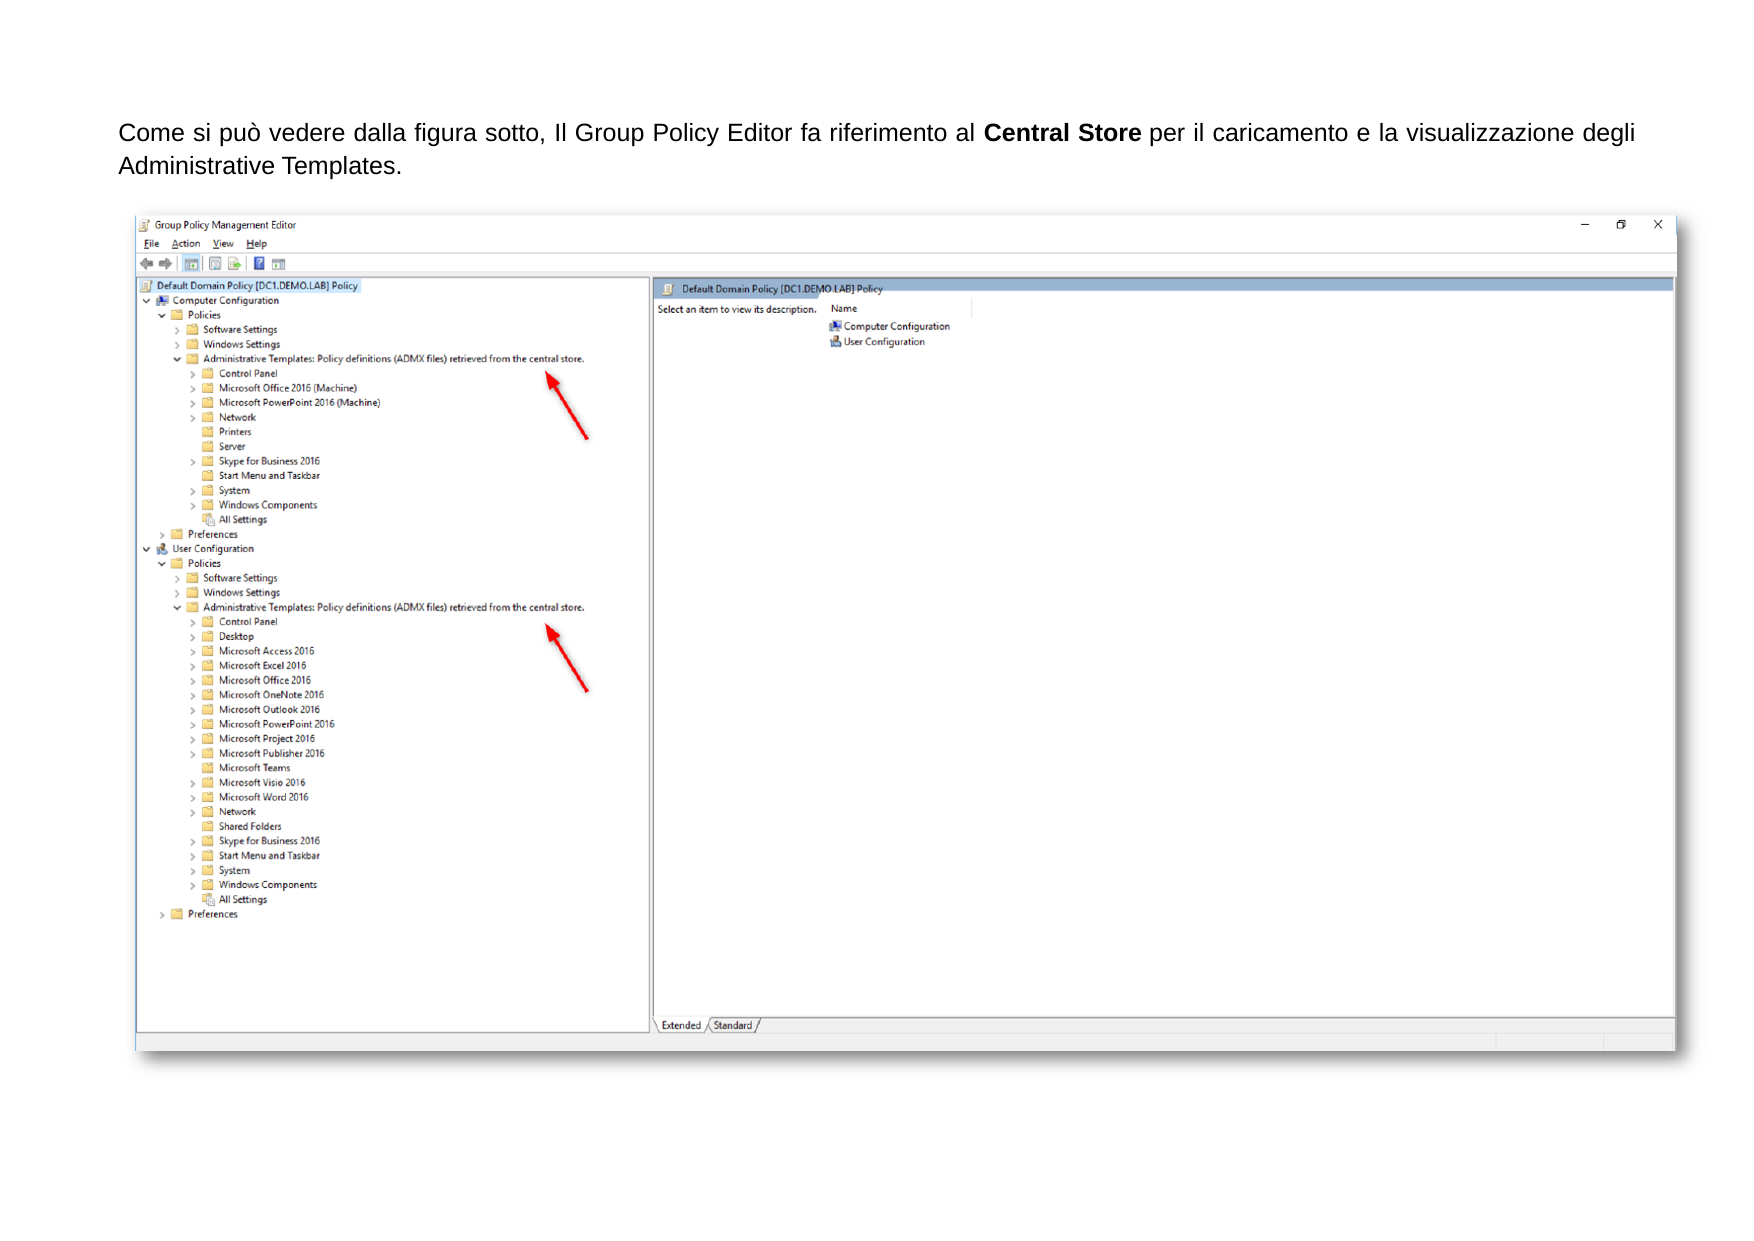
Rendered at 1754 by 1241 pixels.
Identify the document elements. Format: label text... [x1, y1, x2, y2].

picture [118, 198, 1711, 1085]
text Come si può vedere dalla figura sotto, Il Group Policy Editor fa riferimento al Central Store per il caricamento e la visualizzazione degli Administrative Templates. [118, 118, 1636, 180]
